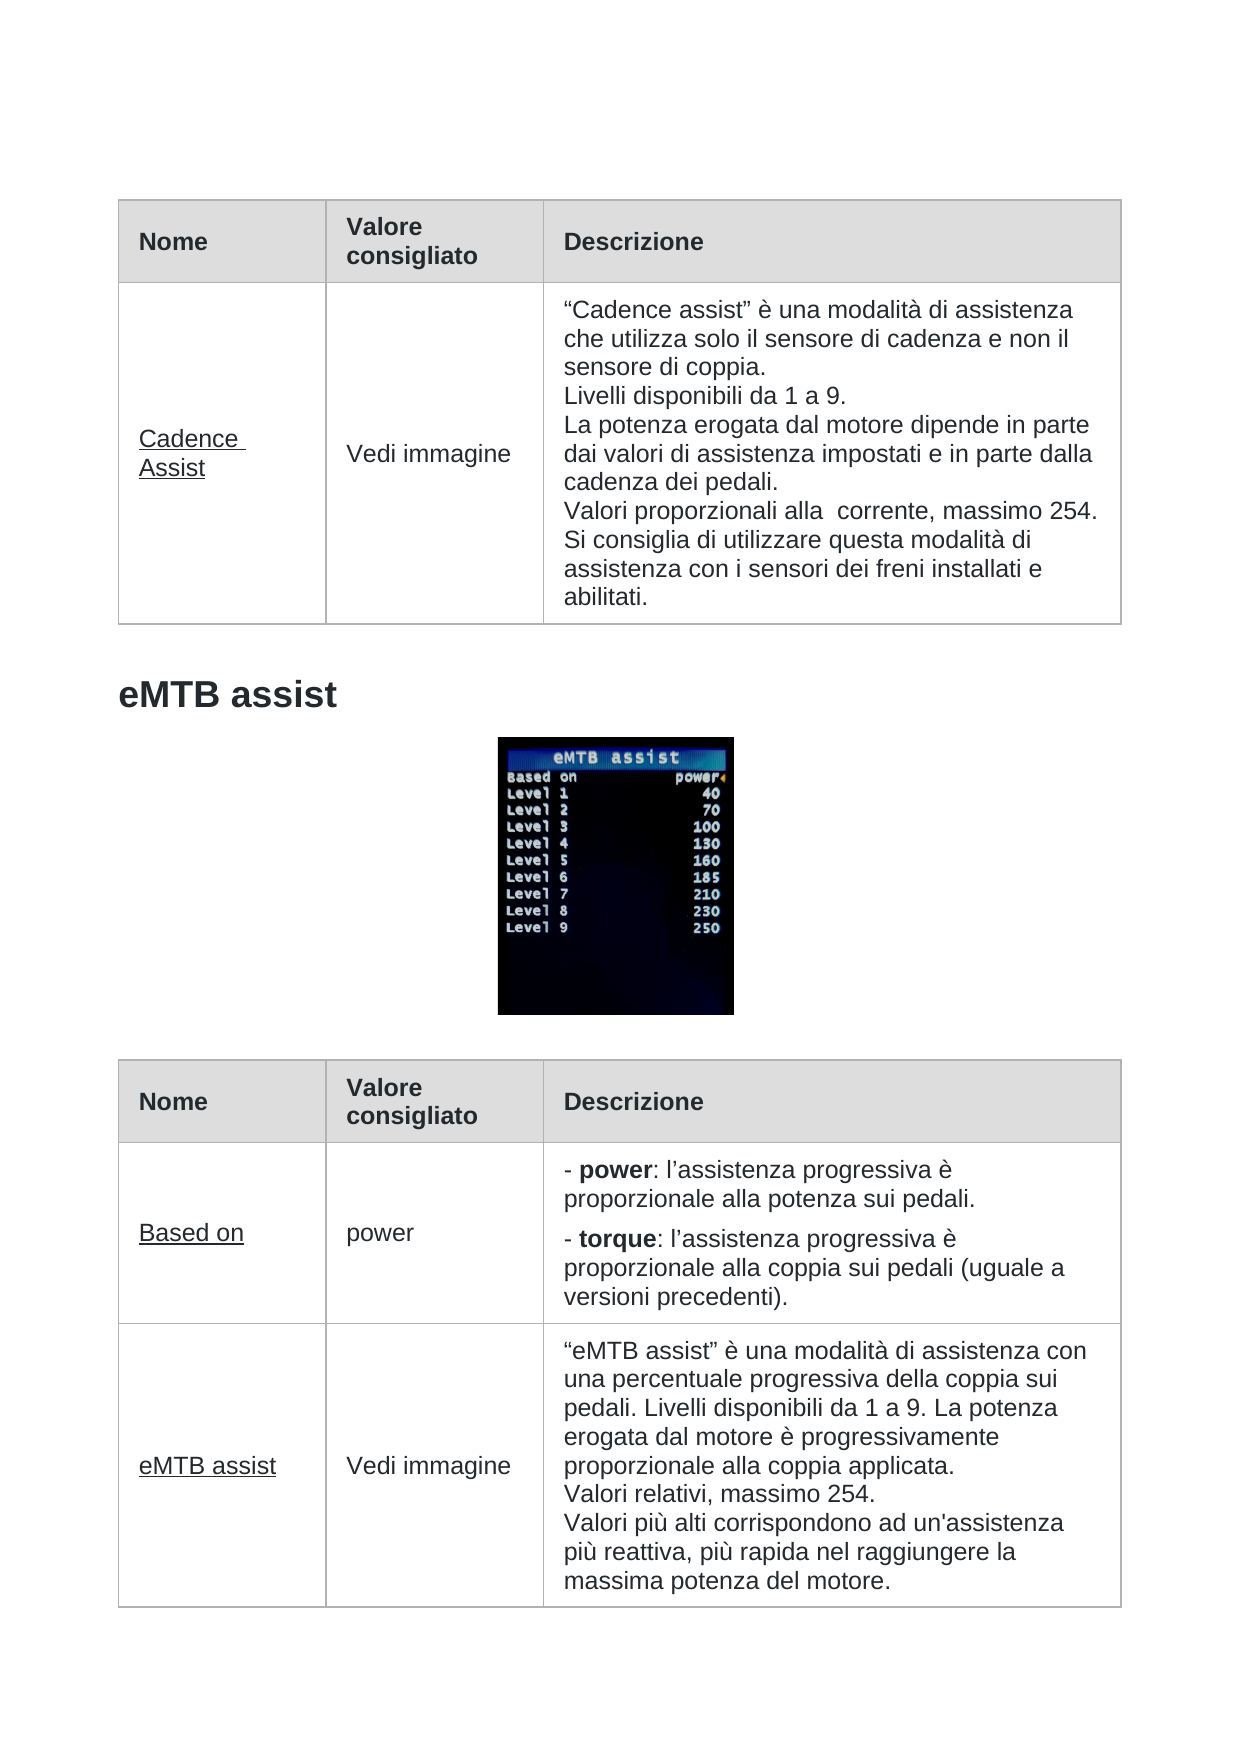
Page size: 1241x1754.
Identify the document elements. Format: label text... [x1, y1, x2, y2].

table_cell “eMTB assist” è una modalità di assistenza con una percentuale progressiva della coppia sui pedali. Livelli disponibili da 1 a 9. La potenza erogata dal motore è progressivamente proporzionale alla coppia applicata. Valori relativi, massimo 254. Valori più alti corrispondono ad un'assistenza più reattiva, più rapida nel raggiungere la massima potenza del motore. [544, 1324, 1120, 1606]
table_cell “Cadence assist” è una modalità di assistenza che utilizza solo il sensore di cadenza e non il sensore di coppia. Livelli disponibili da 1 a 9. La potenza erogata dal motore dipende in parte dai valori di assistenza impostati e in parte dalla cadenza dei pedali. Valori proporzionali alla corrente, massimo 254. Si consiglia di utilizzare questa modalità di assistenza con i sensori dei freni installati e abilitati. [544, 283, 1120, 623]
text eMTB assist [118, 672, 1122, 715]
picture [497, 737, 734, 1015]
table_cell eMTB assist [119, 1324, 325, 1606]
table_cell Based on [119, 1143, 325, 1322]
table_cell power [327, 1143, 543, 1322]
table_cell Vedi immagine [327, 283, 543, 623]
table_header Valore consigliato [327, 201, 543, 282]
table_header Nome [119, 201, 325, 282]
table_header Nome [119, 1061, 325, 1142]
table_header Descrizione [544, 1061, 1120, 1142]
table_cell Cadence Assist [119, 283, 325, 623]
table_header Descrizione [544, 201, 1120, 282]
table_cell - power: l’assistenza progressiva è proporzionale alla potenza sui pedali. - torque: l’assistenza progressiva è proporzionale alla coppia sui pedali (uguale a versioni precedenti). [544, 1143, 1120, 1322]
table_header Valore consigliato [327, 1061, 543, 1142]
table_cell Vedi immagine [327, 1324, 543, 1606]
